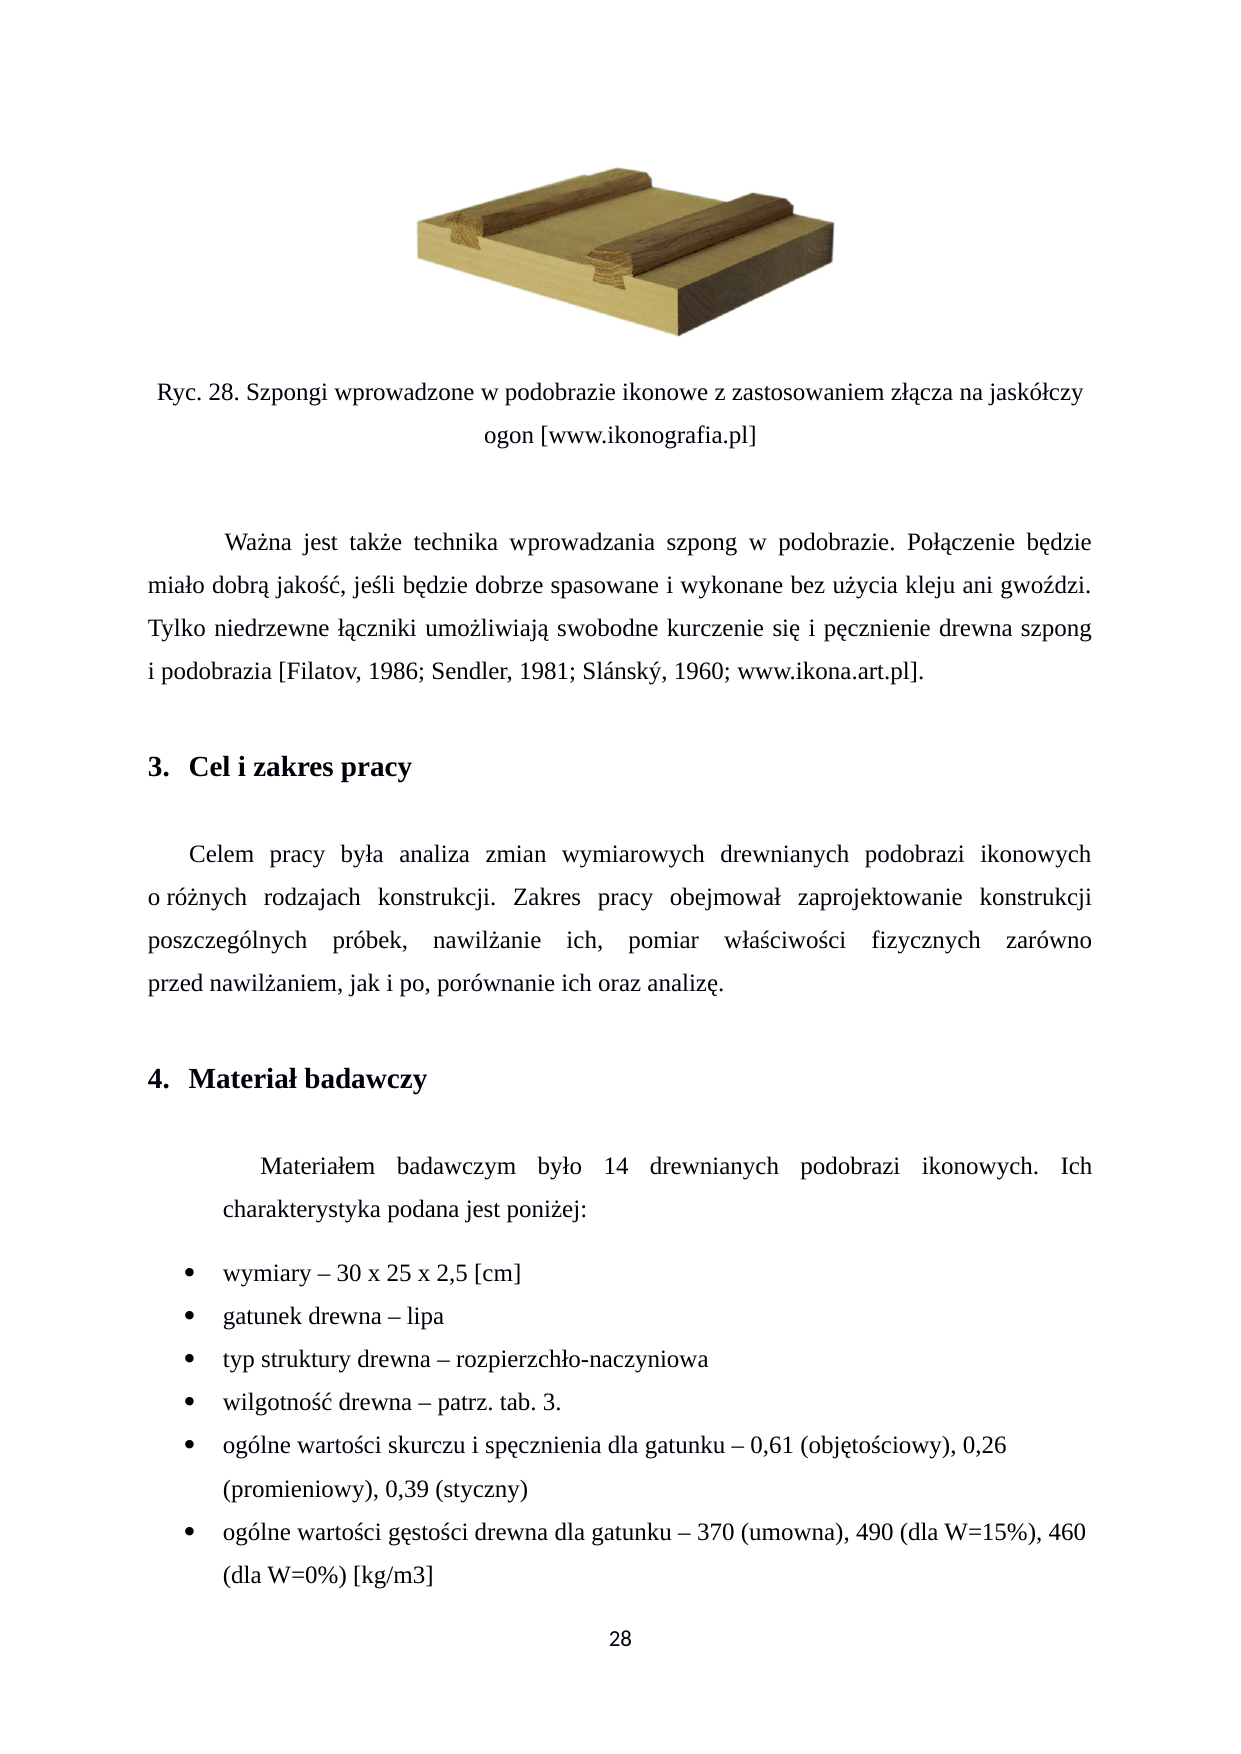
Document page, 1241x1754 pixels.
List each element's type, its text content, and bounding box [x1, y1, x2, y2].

text Ryc. 28. Szpongi wprowadzone w podobrazie ikonowe z zastosowaniem złącza na jaskółczy ogon [www.ikonografia.pl] [148, 377, 1093, 448]
text Celem pracy była analiza zmian wymiarowych drewnianych podobrazi ikonowych o różnych rodzajach konstrukcji. Zakres pracy obejmował zaprojektowanie konstrukcji poszczególnych próbek, nawilżanie ich, pomiar właściwości fizycznych zarówno przed nawilżaniem, jak i po, porównanie ich oraz analizę. [148, 839, 1093, 997]
list wymiary – 30 x 25 x 2,5 [cm] [185, 1258, 1093, 1287]
text Materiałem badawczym było 14 drewnianych podobrazi ikonowych. Ich charakterystyka podana jest poniżej: [223, 1151, 1093, 1223]
list gatunek drewna – lipa [185, 1301, 1093, 1330]
subtitle Cel i zakres pracy [148, 749, 1093, 783]
list ogólne wartości skurczu i spęcznienia dla gatunku – 0,61 (objętościowy), 0,26 (promieniowy), 0,39 (styczny) [185, 1431, 1093, 1502]
subtitle Materiał badawczy [148, 1061, 1093, 1095]
picture [399, 147, 842, 342]
list wilgotność drewna – patrz. tab. 3. [185, 1387, 1093, 1416]
text Ważna jest także technika wprowadzania szpong w podobrazie. Połączenie będzie miało dobrą jakość, jeśli będzie dobrze spasowane i wykonane bez użycia kleju ani gwoździ. Tylko niedrzewne łączniki umożliwiają swobodne kurczenie się i pęcznienie drewna szpong i podobrazia [Filatov, 1986; Sendler, 1981; Slánský, 1960; www.ikona.art.pl]. [148, 527, 1093, 685]
list ogólne wartości gęstości drewna dla gatunku – 370 (umowna), 490 (dla W=15%), 460 (dla W=0%) [kg/m3] [185, 1517, 1093, 1589]
list typ struktury drewna – rozpierzchło-naczyniowa [185, 1344, 1093, 1373]
